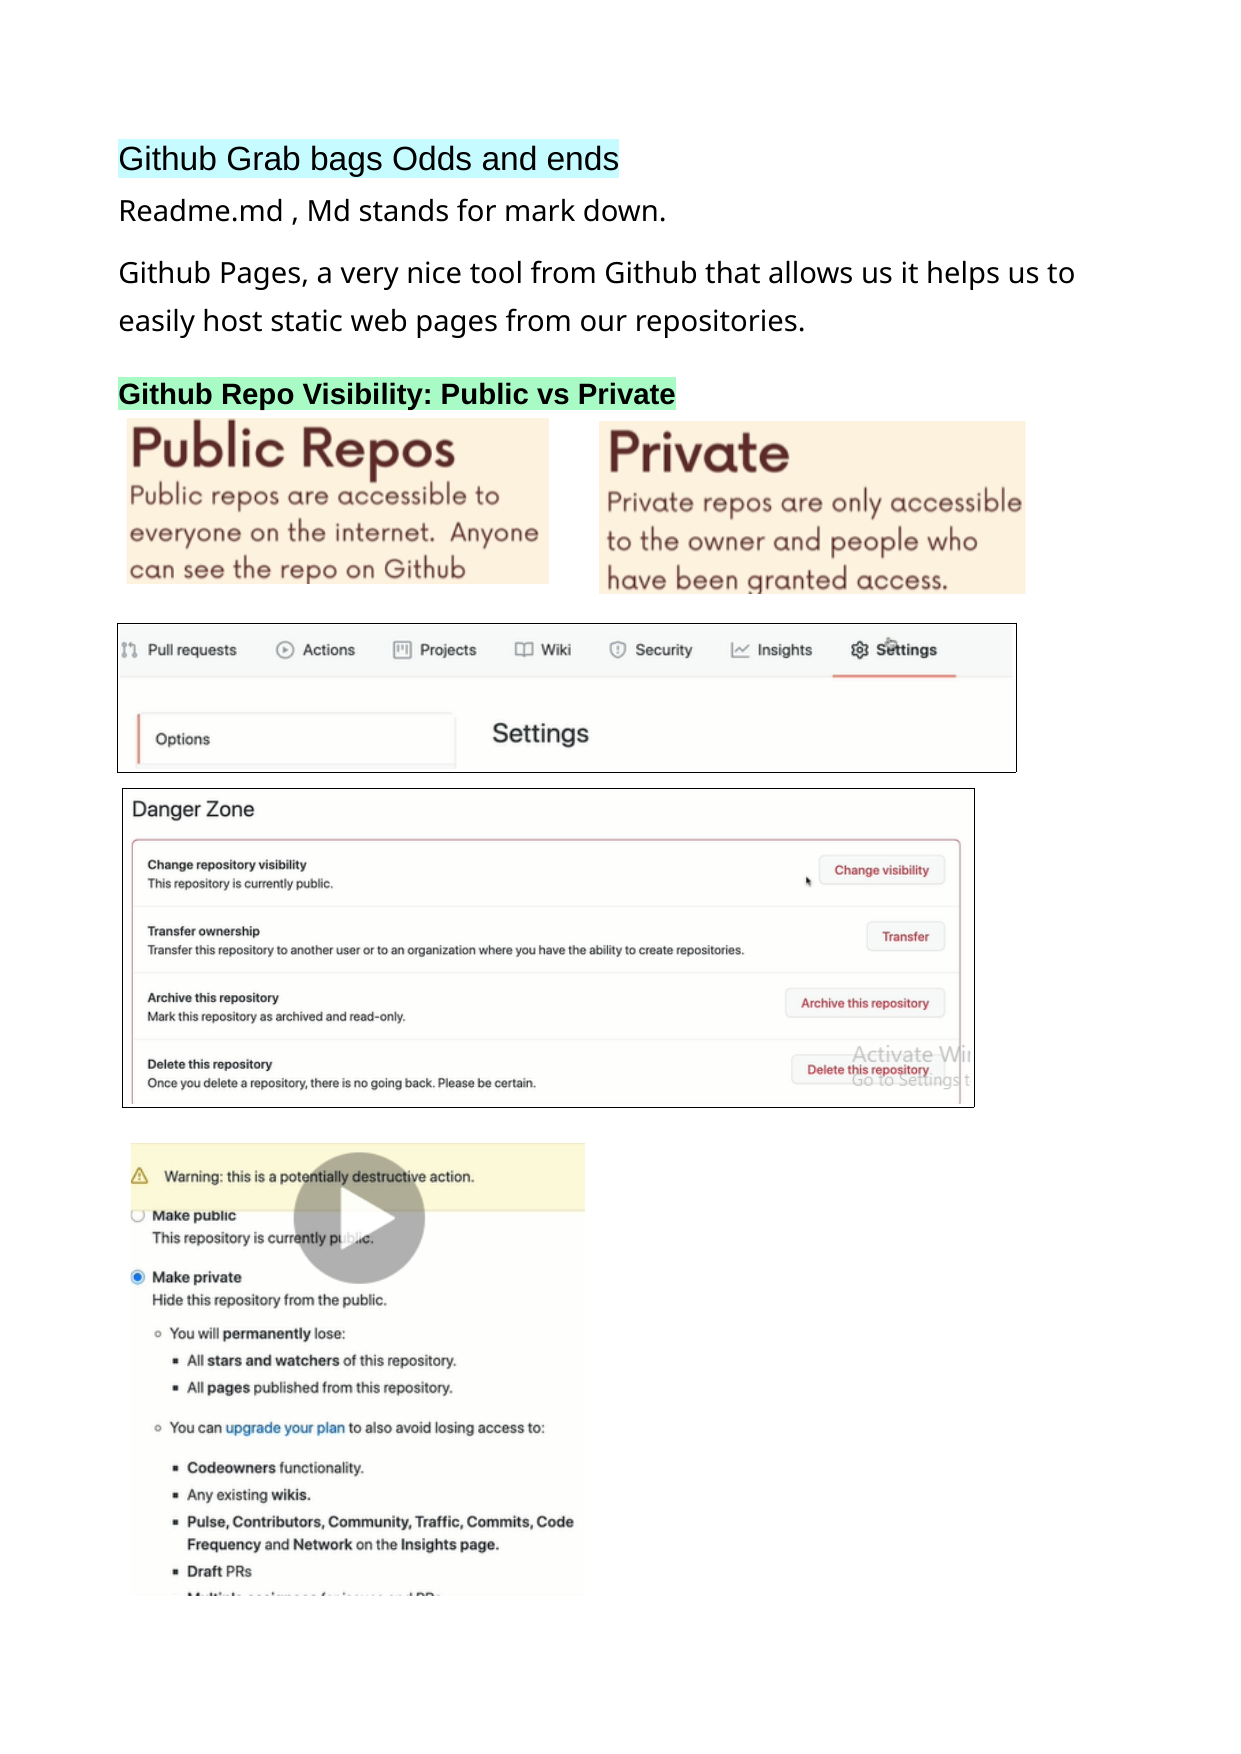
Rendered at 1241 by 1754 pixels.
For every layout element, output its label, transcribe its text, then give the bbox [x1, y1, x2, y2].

picture [125, 790, 971, 1104]
text Github Pages, a very nice tool from Github that allows us it helps us to easily host static web pages from our repositories. [118, 252, 1122, 339]
text Readme.md , Md stands for mark down. [118, 190, 1122, 230]
picture [599, 421, 1026, 594]
subtitle Github Grab bags Odds and ends [619, 139, 1122, 178]
picture [126, 418, 549, 584]
subtitle Github Repo Visibility: Public vs Private [676, 377, 1122, 410]
picture [120, 625, 1013, 769]
picture [130, 1143, 585, 1596]
